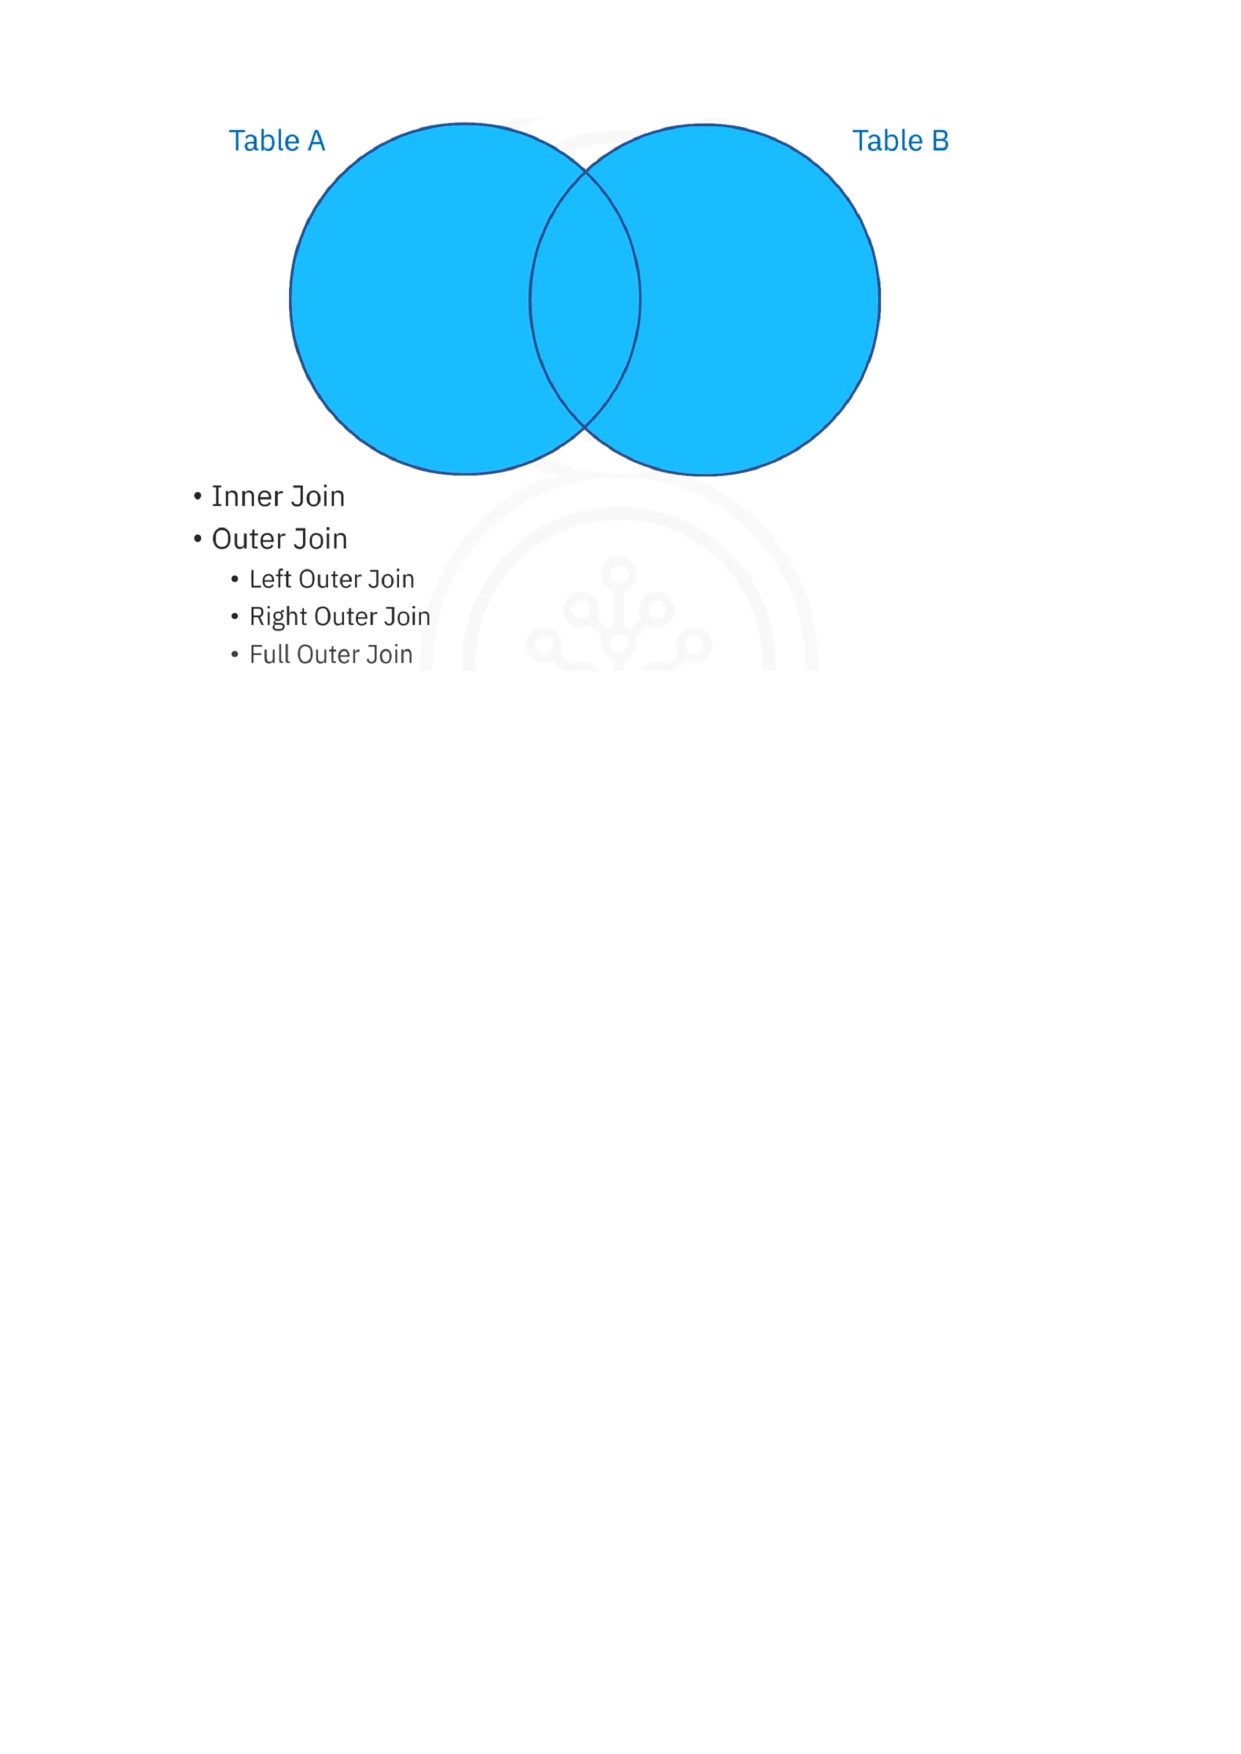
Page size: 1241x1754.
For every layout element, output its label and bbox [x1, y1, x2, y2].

picture [118, 118, 1123, 671]
